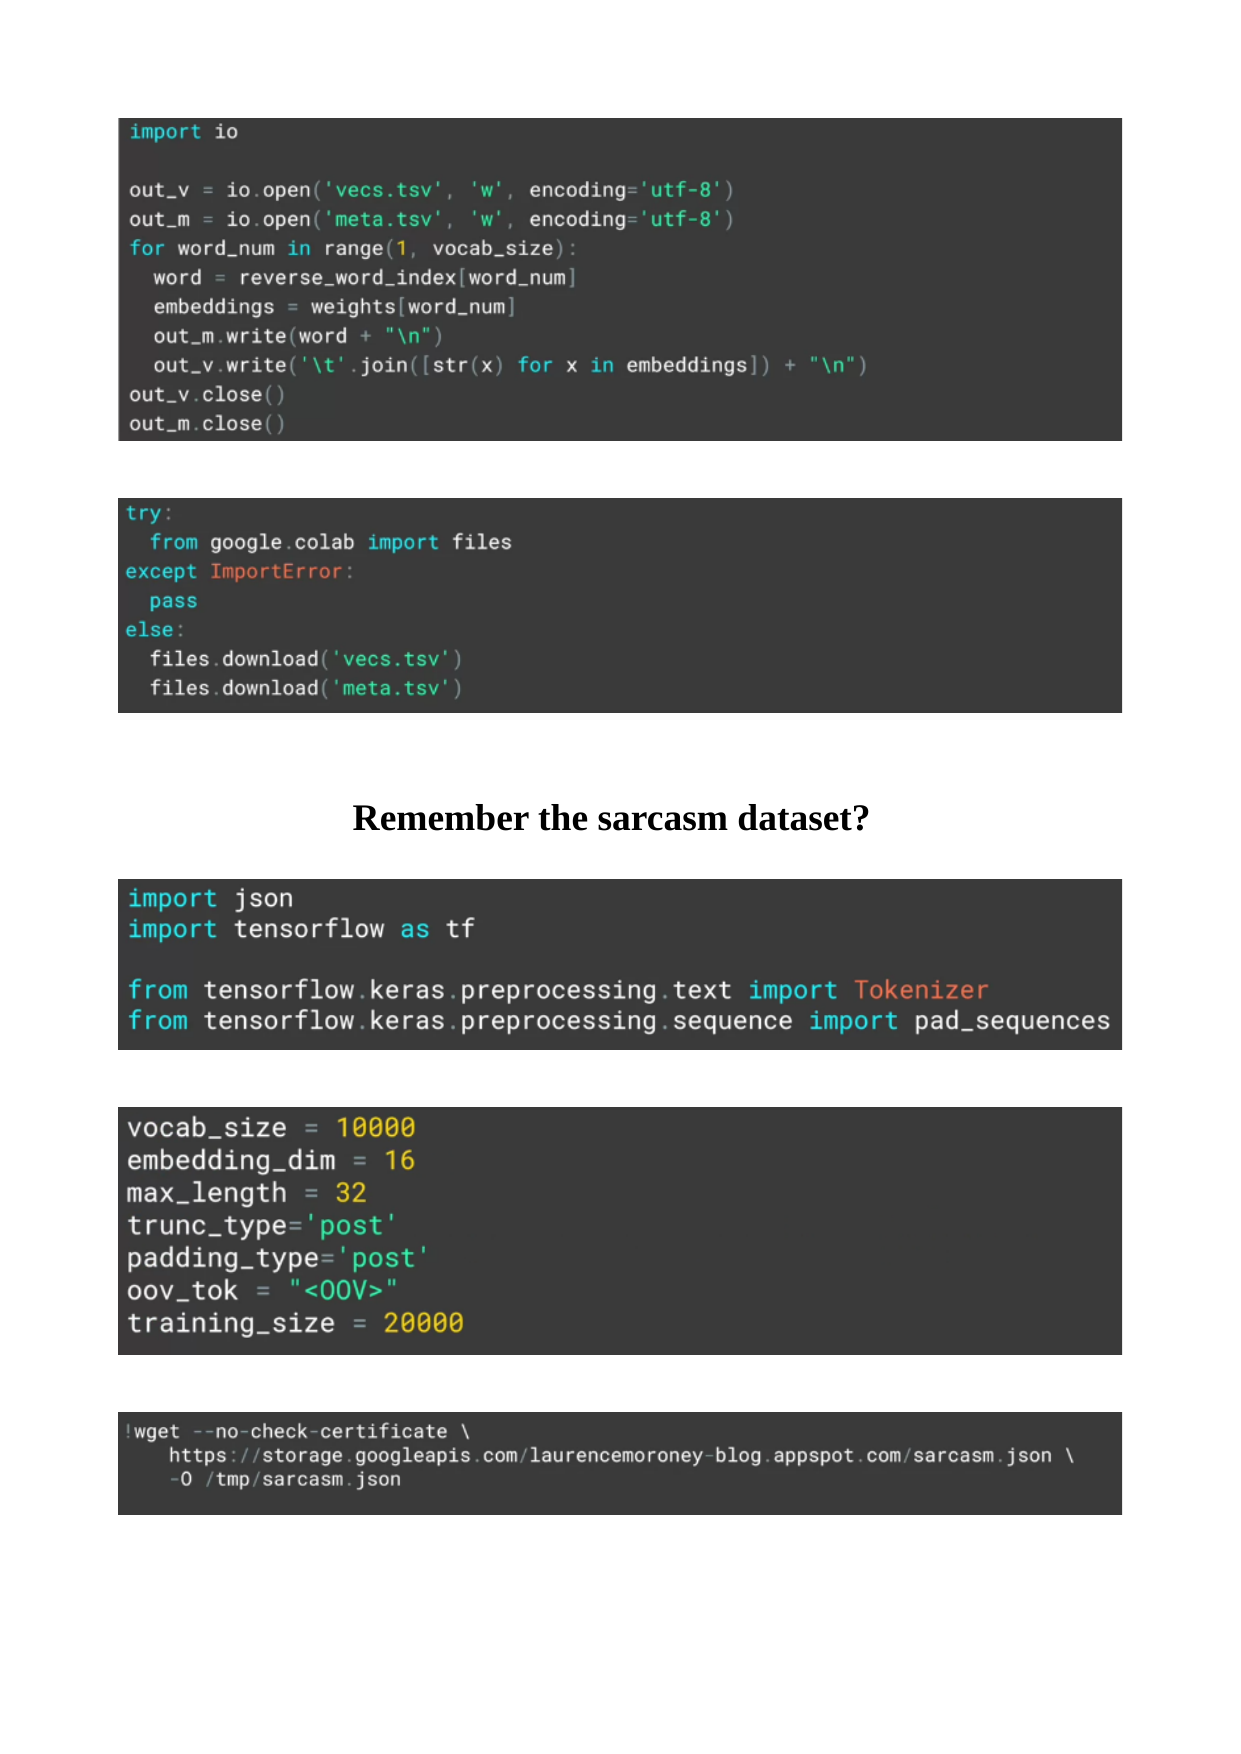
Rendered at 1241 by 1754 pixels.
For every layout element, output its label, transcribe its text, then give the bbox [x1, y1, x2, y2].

subtitle Remember the sarcasm dataset? [118, 795, 1122, 838]
picture [118, 1107, 1123, 1355]
picture [118, 118, 1123, 441]
picture [118, 1412, 1123, 1515]
picture [118, 879, 1123, 1050]
picture [118, 498, 1123, 713]
